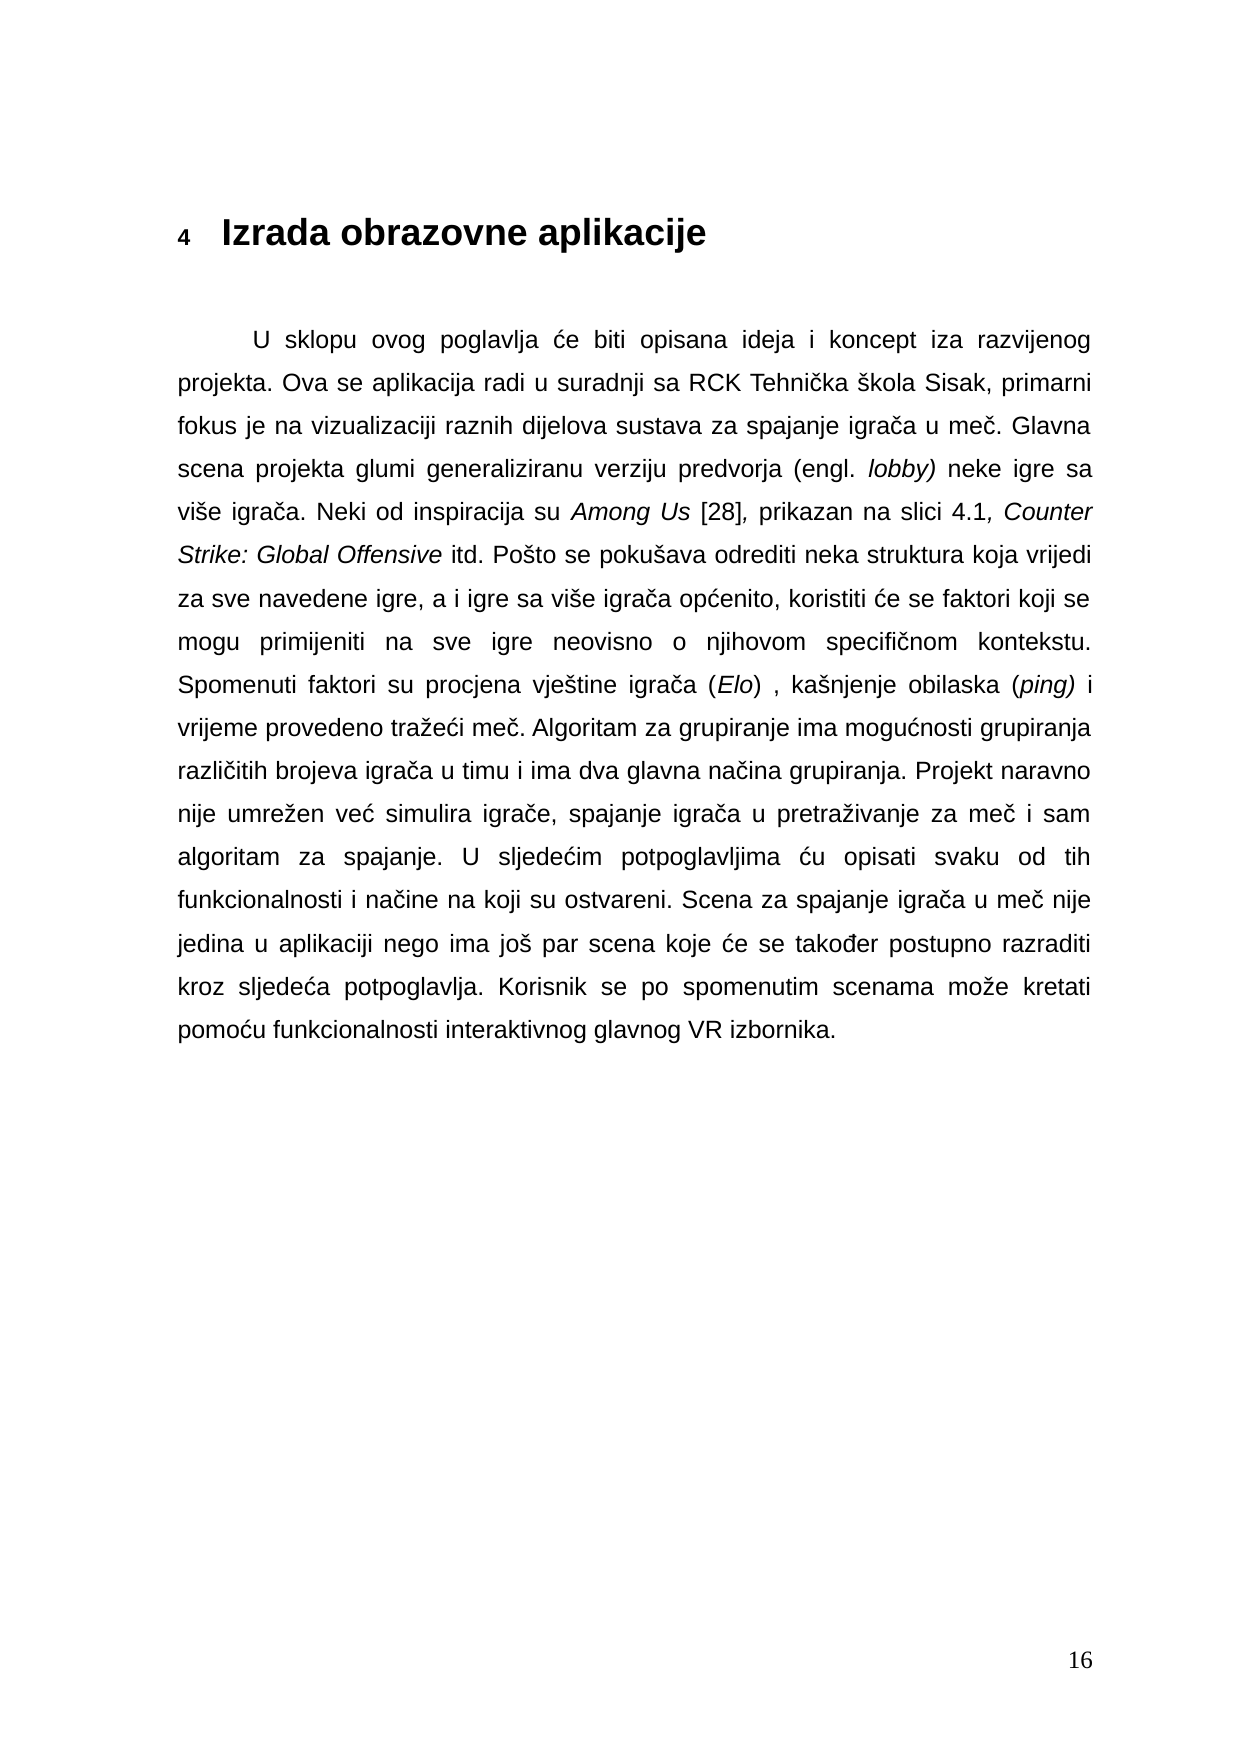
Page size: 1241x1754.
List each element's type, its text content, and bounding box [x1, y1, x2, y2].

subtitle Izrada obrazovne aplikacije [177, 210, 1092, 253]
text U sklopu ovog poglavlja će biti opisana ideja i koncept iza razvijenog projekta. Ova se aplikacija radi u suradnji sa RCK Tehnička škola Sisak, primarni fokus je na vizualizaciji raznih dijelova sustava za spajanje igrača u meč. Glavna scena projekta glumi generaliziranu verziju predvorja (engl. lobby) neke igre sa više igrača. Neki od inspiracija su Among Us [28], prikazan na slici 4.1, Counter Strike: Global Offensive itd. Pošto se pokušava odrediti neka struktura koja vrijedi za sve navedene igre, a i igre sa više igrača općenito, koristiti će se faktori koji se mogu primijeniti na sve igre neovisno o njihovom specifičnom kontekstu. Spomenuti faktori su procjena vještine igrača (Elo) , kašnjenje obilaska (ping) i vrijeme provedeno tražeći meč. Algoritam za grupiranje ima mogućnosti grupiranja različitih brojeva igrača u timu i ima dva glavna načina grupiranja. Projekt naravno nije umrežen već simulira igrače, spajanje igrača u pretraživanje za meč i sam algoritam za spajanje. U sljedećim potpoglavljima ću opisati svaku od tih funkcionalnosti i načine na koji su ostvareni. Scena za spajanje igrača u meč nije jedina u aplikaciji nego ima još par scena koje će se također postupno razraditi kroz sljedeća potpoglavlja. Korisnik se po spomenutim scenama može kretati pomoću funkcionalnosti interaktivnog glavnog VR izbornika. [177, 325, 1092, 1044]
